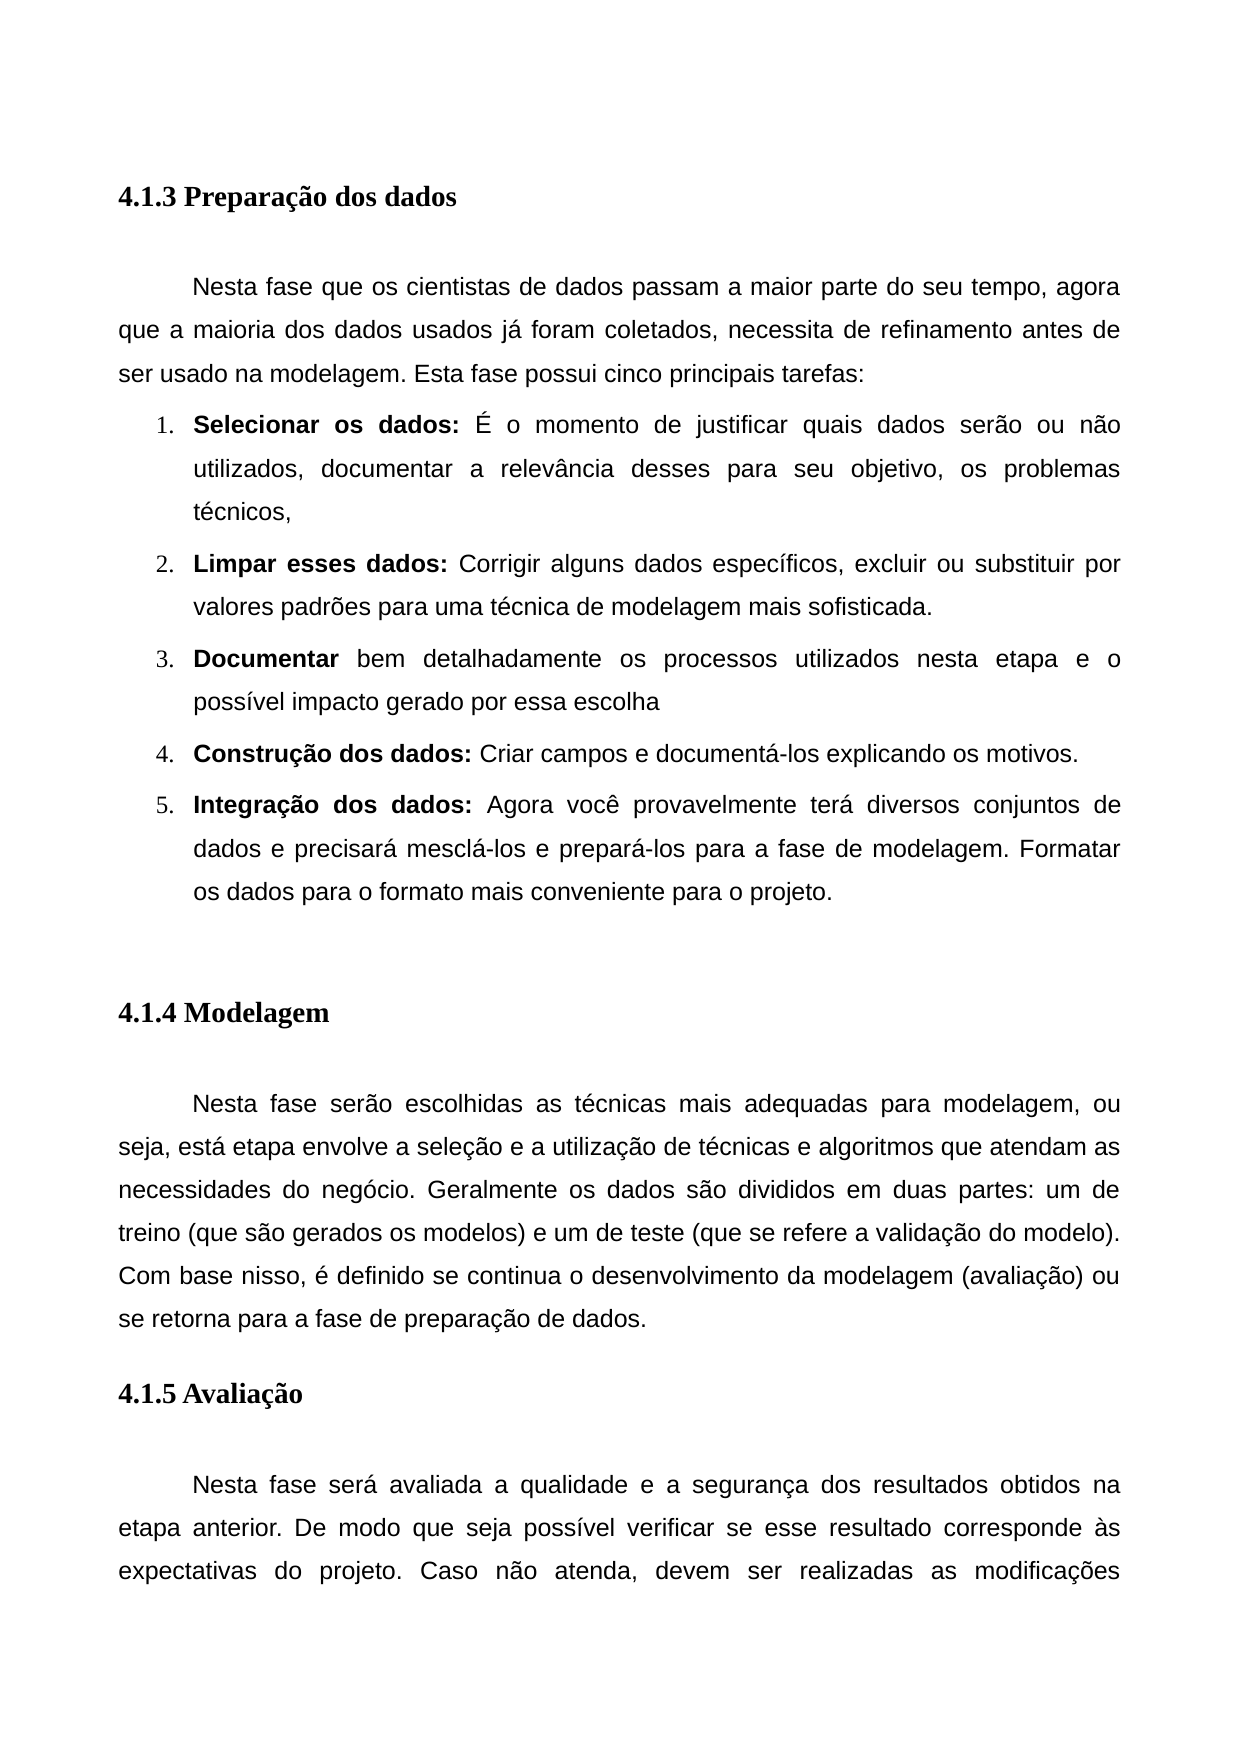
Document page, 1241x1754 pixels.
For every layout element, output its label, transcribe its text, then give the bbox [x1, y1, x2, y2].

list Limpar esses dados: Corrigir alguns dados específicos, excluir ou substituir por valores padrões para uma técnica de modelagem mais sofisticada. [156, 548, 1122, 621]
text Nesta fase será avaliada a qualidade e a segurança dos resultados obtidos na etapa anterior. De modo que seja possível verificar se esse resultado corresponde às expectativas do projeto. Caso não atenda, devem ser realizadas as modificações [118, 1470, 1122, 1585]
list Documentar bem detalhadamente os processos utilizados nesta etapa e o possível impacto gerado por essa escolha [156, 643, 1122, 716]
subtitle 4.1.5 Avaliação [118, 1376, 1122, 1410]
subtitle 4.1.4 Modelagem [118, 995, 1122, 1028]
subtitle 4.1.3 Preparação dos dados [118, 179, 1122, 212]
text Nesta fase que os cientistas de dados passam a maior parte do seu tempo, agora que a maioria dos dados usados já foram coletados, necessita de refinamento antes de ser usado na modelagem. Esta fase possui cinco principais tarefas: [118, 272, 1122, 387]
text Nesta fase serão escolhidas as técnicas mais adequadas para modelagem, ou seja, está etapa envolve a seleção e a utilização de técnicas e algoritmos que atendam as necessidades do negócio. Geralmente os dados são divididos em duas partes: um de treino (que são gerados os modelos) e um de teste (que se refere a validação do modelo). Com base nisso, é definido se continua o desenvolvimento da modelagem (avaliação) ou se retorna para a fase de preparação de dados. [118, 1088, 1122, 1333]
list Integração dos dados: Agora você provavelmente terá diversos conjuntos de dados e precisará mesclá-los e prepará-los para a fase de modelagem. Formatar os dados para o formato mais conveniente para o projeto. [156, 790, 1122, 906]
list Selecionar os dados: É o momento de justificar quais dados serão ou não utilizados, documentar a relevância desses para seu objetivo, os problemas técnicos, [156, 410, 1122, 526]
list Construção dos dados: Criar campos e documentá-los explicando os motivos. [156, 738, 1122, 767]
